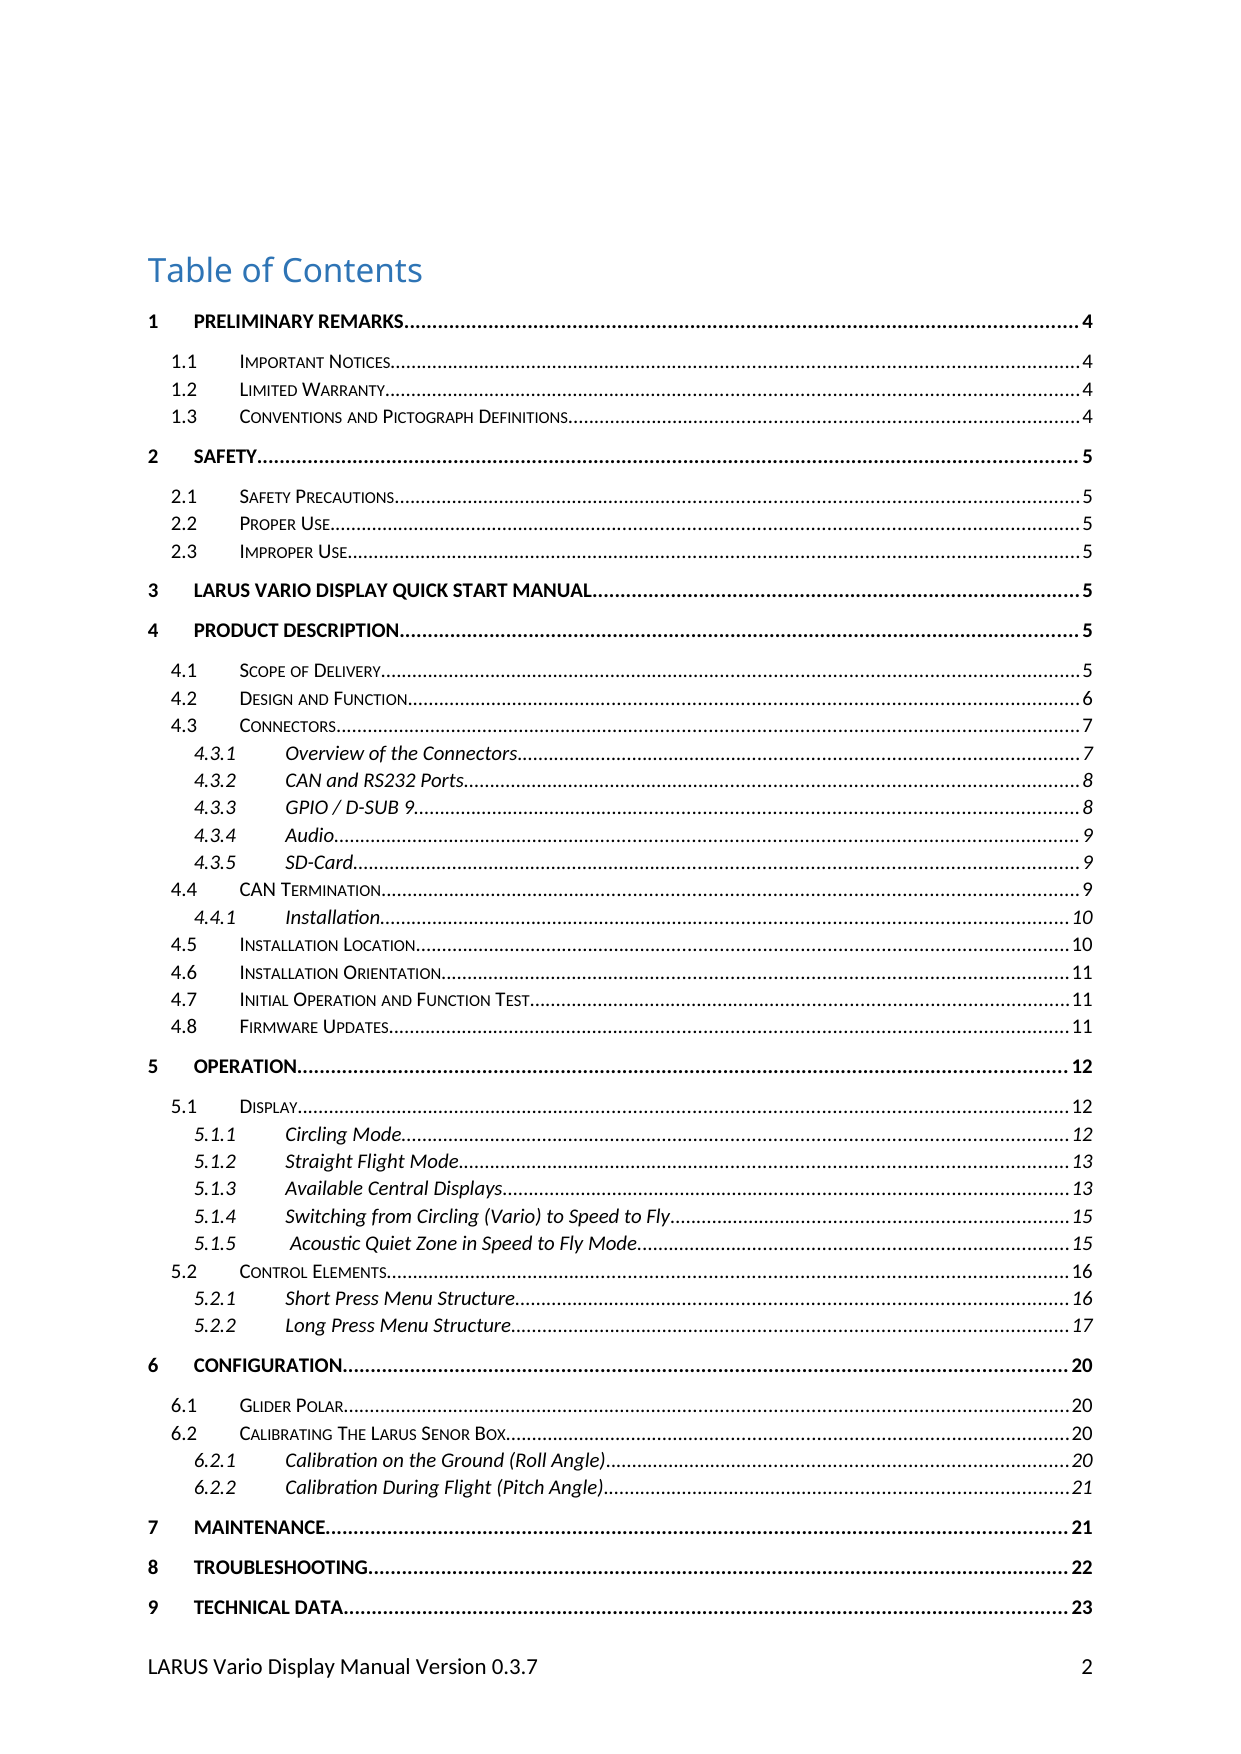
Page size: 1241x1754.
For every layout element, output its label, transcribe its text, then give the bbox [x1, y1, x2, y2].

text 2.1 Safety Precautions 5 [171, 483, 1093, 508]
text 4.5 Installation Location 10 [171, 931, 1093, 957]
text 3 LARUS Vario Display Quick Start Manual 5 [148, 578, 1093, 603]
text 4.3.5 SD-Card 9 [193, 849, 1093, 875]
text 1.3 Conventions and Pictograph Definitions 4 [171, 403, 1093, 429]
text 6.2.2 Calibration During Flight (Pitch Angle) 21 [193, 1474, 1093, 1500]
text 5.1.5 Acoustic Quiet Zone in Speed to Fly Mode. 15 [193, 1230, 1093, 1256]
text 6.2 Calibrating The Larus Senor Box 20 [171, 1420, 1093, 1445]
text 7 Maintenance 21 [148, 1514, 1093, 1540]
text 5.1.1 Circling Mode 12 [193, 1121, 1093, 1146]
text 5.1.3 Available Central Displays 13 [193, 1176, 1093, 1201]
text 2.2 Proper Use 5 [171, 510, 1093, 536]
text 2 Safety 5 [148, 443, 1093, 468]
text 1 Preliminary Remarks 4 [148, 308, 1093, 334]
text 5.2 Control Elements 16 [171, 1258, 1093, 1283]
text 9 Technical Data 23 [148, 1594, 1093, 1620]
text 4.2 Design and Function 6 [171, 685, 1093, 710]
text 4.4 CAN Termination 9 [171, 877, 1093, 902]
text 8 Troubleshooting 22 [148, 1554, 1093, 1580]
text 6 Configuration 20 [148, 1352, 1093, 1378]
text 1.1 Important Notices 4 [171, 348, 1093, 374]
text 5.2.2 Long Press Menu Structure 17 [193, 1313, 1093, 1338]
text 4.7 Initial Operation and Function Test 11 [171, 986, 1093, 1012]
subtitle Table of Contents [148, 247, 1093, 292]
text 6.1 Glider Polar 20 [171, 1392, 1093, 1418]
text 4 Product Description 5 [148, 618, 1093, 643]
text 4.4.1 Installation 10 [193, 904, 1093, 929]
text 4.1 Scope of Delivery 5 [171, 657, 1093, 683]
text 4.3.3 GPIO / D-SUB 9 8 [193, 794, 1093, 820]
text 4.8 Firmware Updates 11 [171, 1014, 1093, 1039]
text 5.1.4 Switching from Circling (Vario) to Speed to Fly 15 [193, 1203, 1093, 1228]
text 2.3 Improper Use 5 [171, 538, 1093, 563]
text 4.3.4 Audio 9 [193, 822, 1093, 847]
text 4.6 Installation Orientation 11 [171, 959, 1093, 984]
text 1.2 Limited Warranty 4 [171, 376, 1093, 401]
table_header [608, 148, 1080, 178]
text 4.3.2 CAN and RS232 Ports 8 [193, 767, 1093, 792]
table_header [136, 148, 608, 178]
text 6.2.1 Calibration on the Ground (Roll Angle) 20 [193, 1447, 1093, 1473]
text 5.1 Display 12 [171, 1093, 1093, 1119]
text 5.2.1 Short Press Menu Structure 16 [193, 1285, 1093, 1311]
text 5.1.2 Straight Flight Mode 13 [193, 1148, 1093, 1174]
text 4.3.1 Overview of the Connectors 7 [193, 740, 1093, 765]
text 5 Operation 12 [148, 1053, 1093, 1079]
text 4.3 Connectors 7 [171, 712, 1093, 738]
